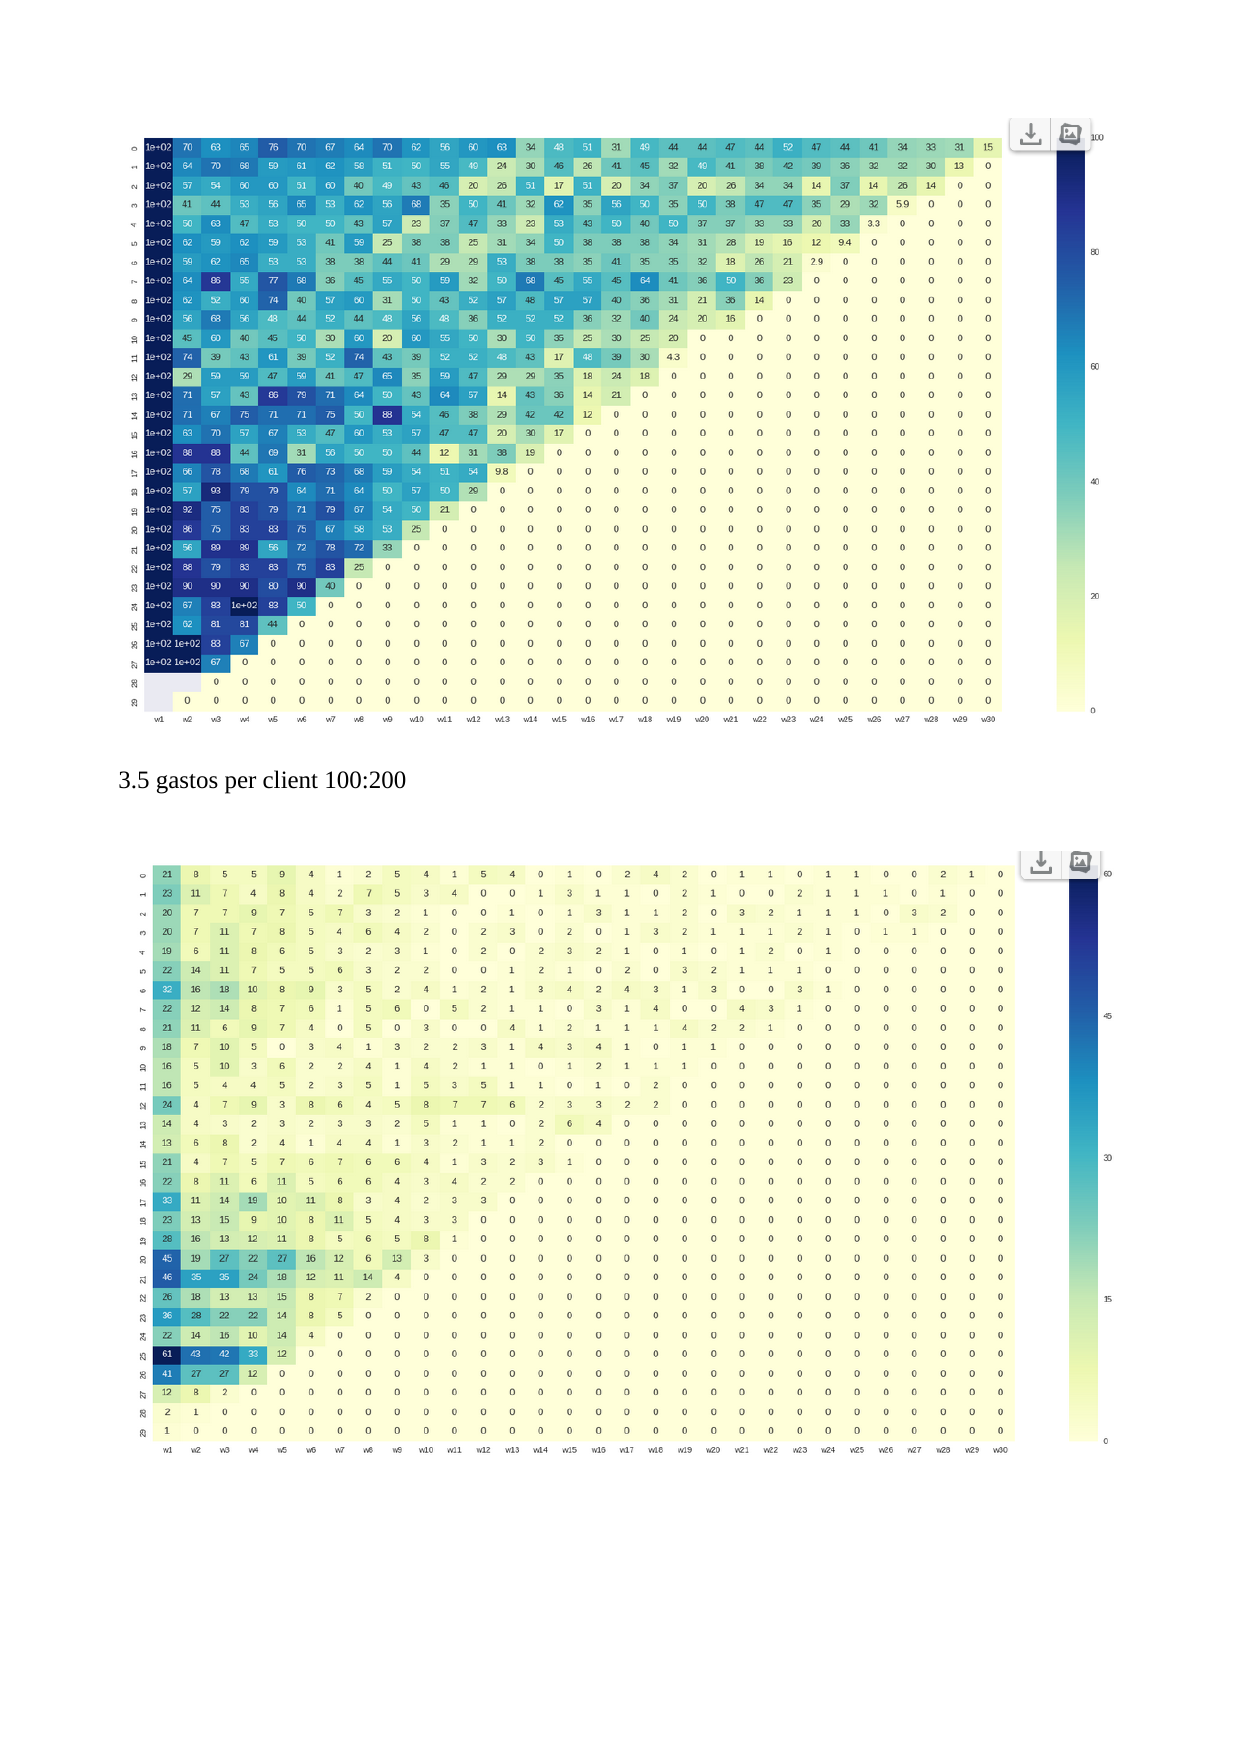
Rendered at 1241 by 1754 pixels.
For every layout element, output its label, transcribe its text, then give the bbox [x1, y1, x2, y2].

picture [118, 118, 1123, 737]
text 3.5 gastos per client 100:200 [118, 765, 1122, 794]
picture [118, 851, 1123, 1472]
